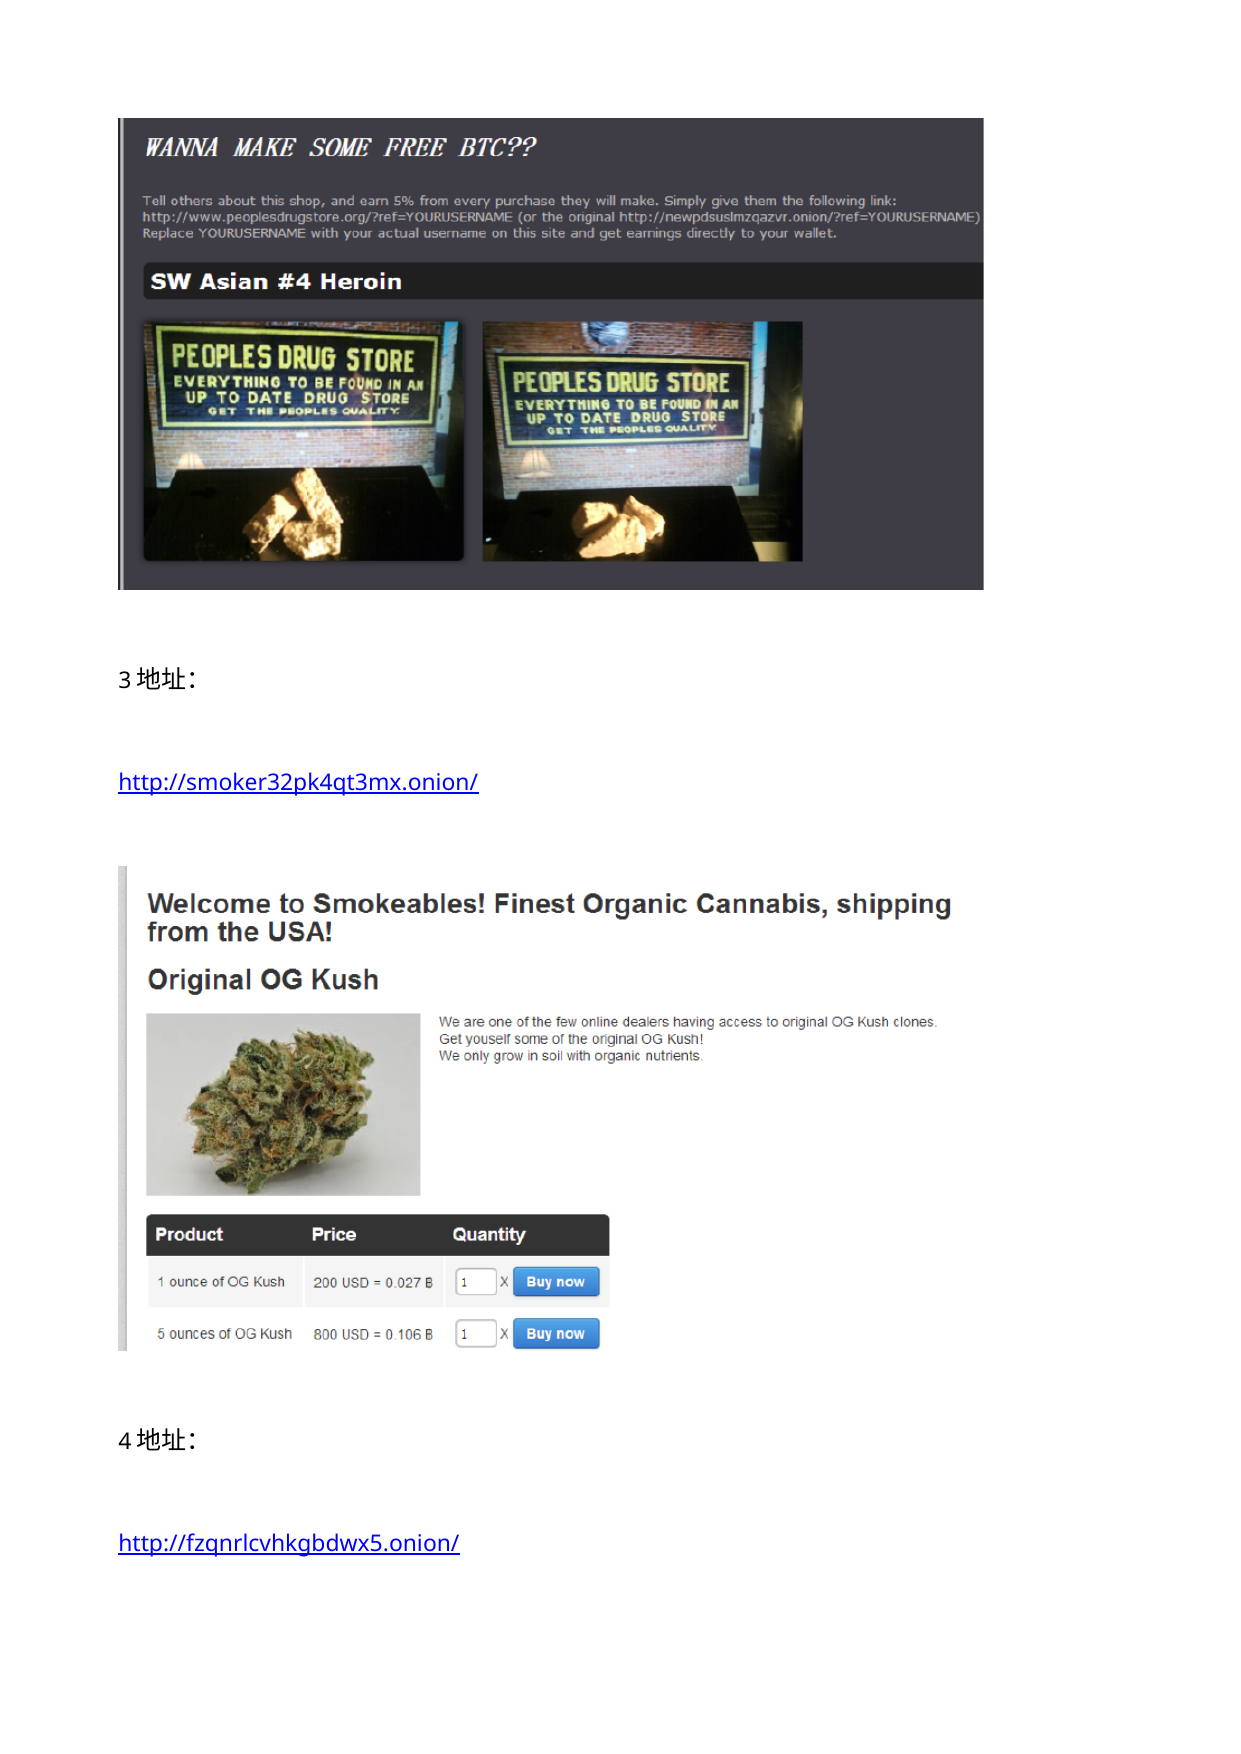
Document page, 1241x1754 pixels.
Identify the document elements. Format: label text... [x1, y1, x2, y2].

text http://fzqnrlcvhkgbdwx5.onion/ [118, 1527, 1122, 1558]
text http://smoker32pk4qt3mx.onion/ [118, 766, 1122, 797]
text 4地址： [118, 1421, 1122, 1457]
text 3地址： [118, 660, 1122, 696]
